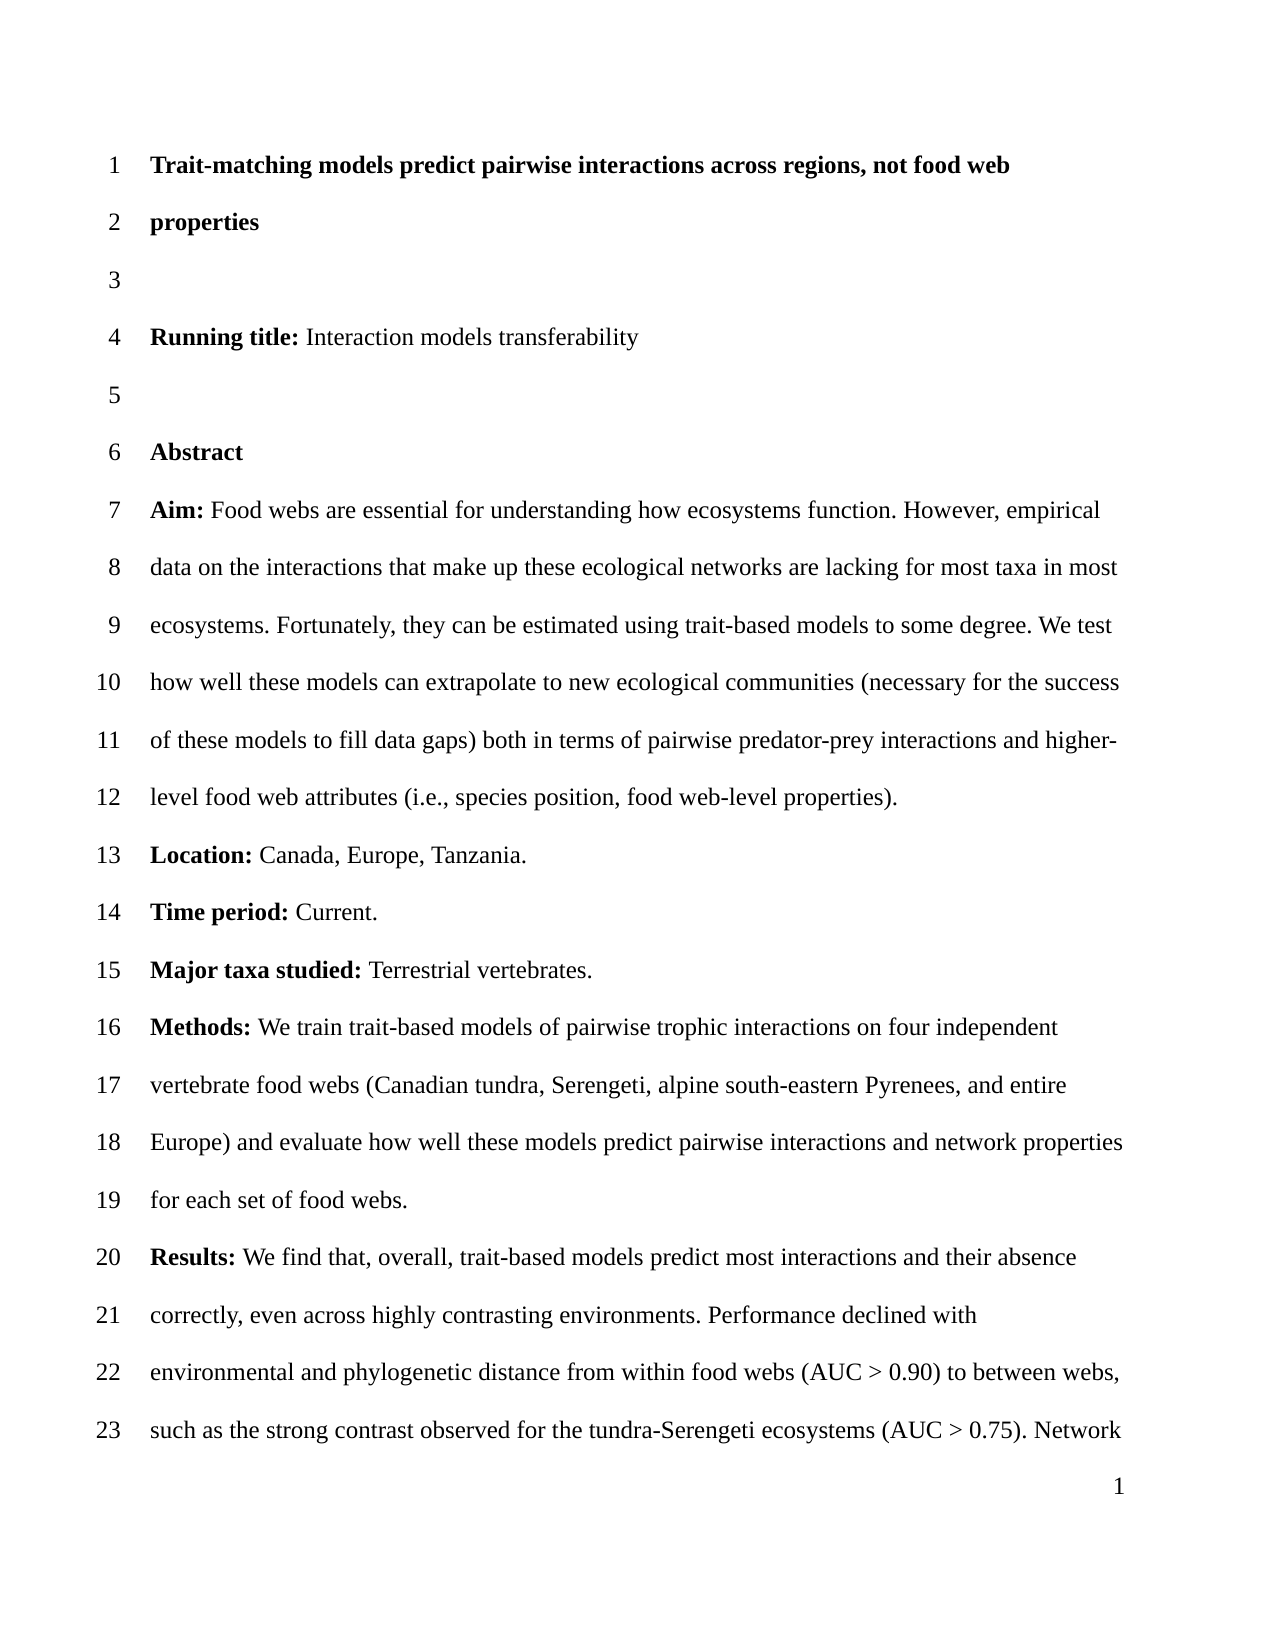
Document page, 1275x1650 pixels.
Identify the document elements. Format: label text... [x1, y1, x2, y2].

text Running title: Interaction models transferability [150, 322, 1125, 351]
text Methods: We train trait-based models of pairwise trophic interactions on four independent vertebrate food webs (Canadian tundra, Serengeti, alpine south-eastern Pyrenees, and entire Europe) and evaluate how well these models predict pairwise interactions and network properties for each set of food webs. [150, 1012, 1125, 1214]
text Results: We find that, overall, trait-based models predict most interactions and their absence correctly, even across highly contrasting environments. Performance declined with environmental and phylogenetic distance from within food webs (AUC > 0.90) to between webs, such as the strong contrast observed for the tundra-Serengeti ecosystems (AUC > 0.75). Network [150, 1242, 1125, 1444]
text Time period: Current. [150, 897, 1125, 926]
text Aim: Food webs are essential for understanding how ecosystems function. However, empirical data on the interactions that make up these ecological networks are lacking for most taxa in most ecosystems. Fortunately, they can be estimated using trait-based models to some degree. We test how well these models can extrapolate to new ecological communities (necessary for the success of these models to fill data gaps) both in terms of pairwise predator-prey interactions and higher-level food web attributes (i.e., species position, food web-level properties). [150, 495, 1125, 811]
text Location: Canada, Europe, Tanzania. [150, 840, 1125, 869]
text Abstract [150, 437, 1125, 466]
text Major taxa studied: Terrestrial vertebrates. [150, 955, 1125, 984]
text Trait-matching models predict pairwise interactions across regions, not food web properties [150, 150, 1125, 236]
